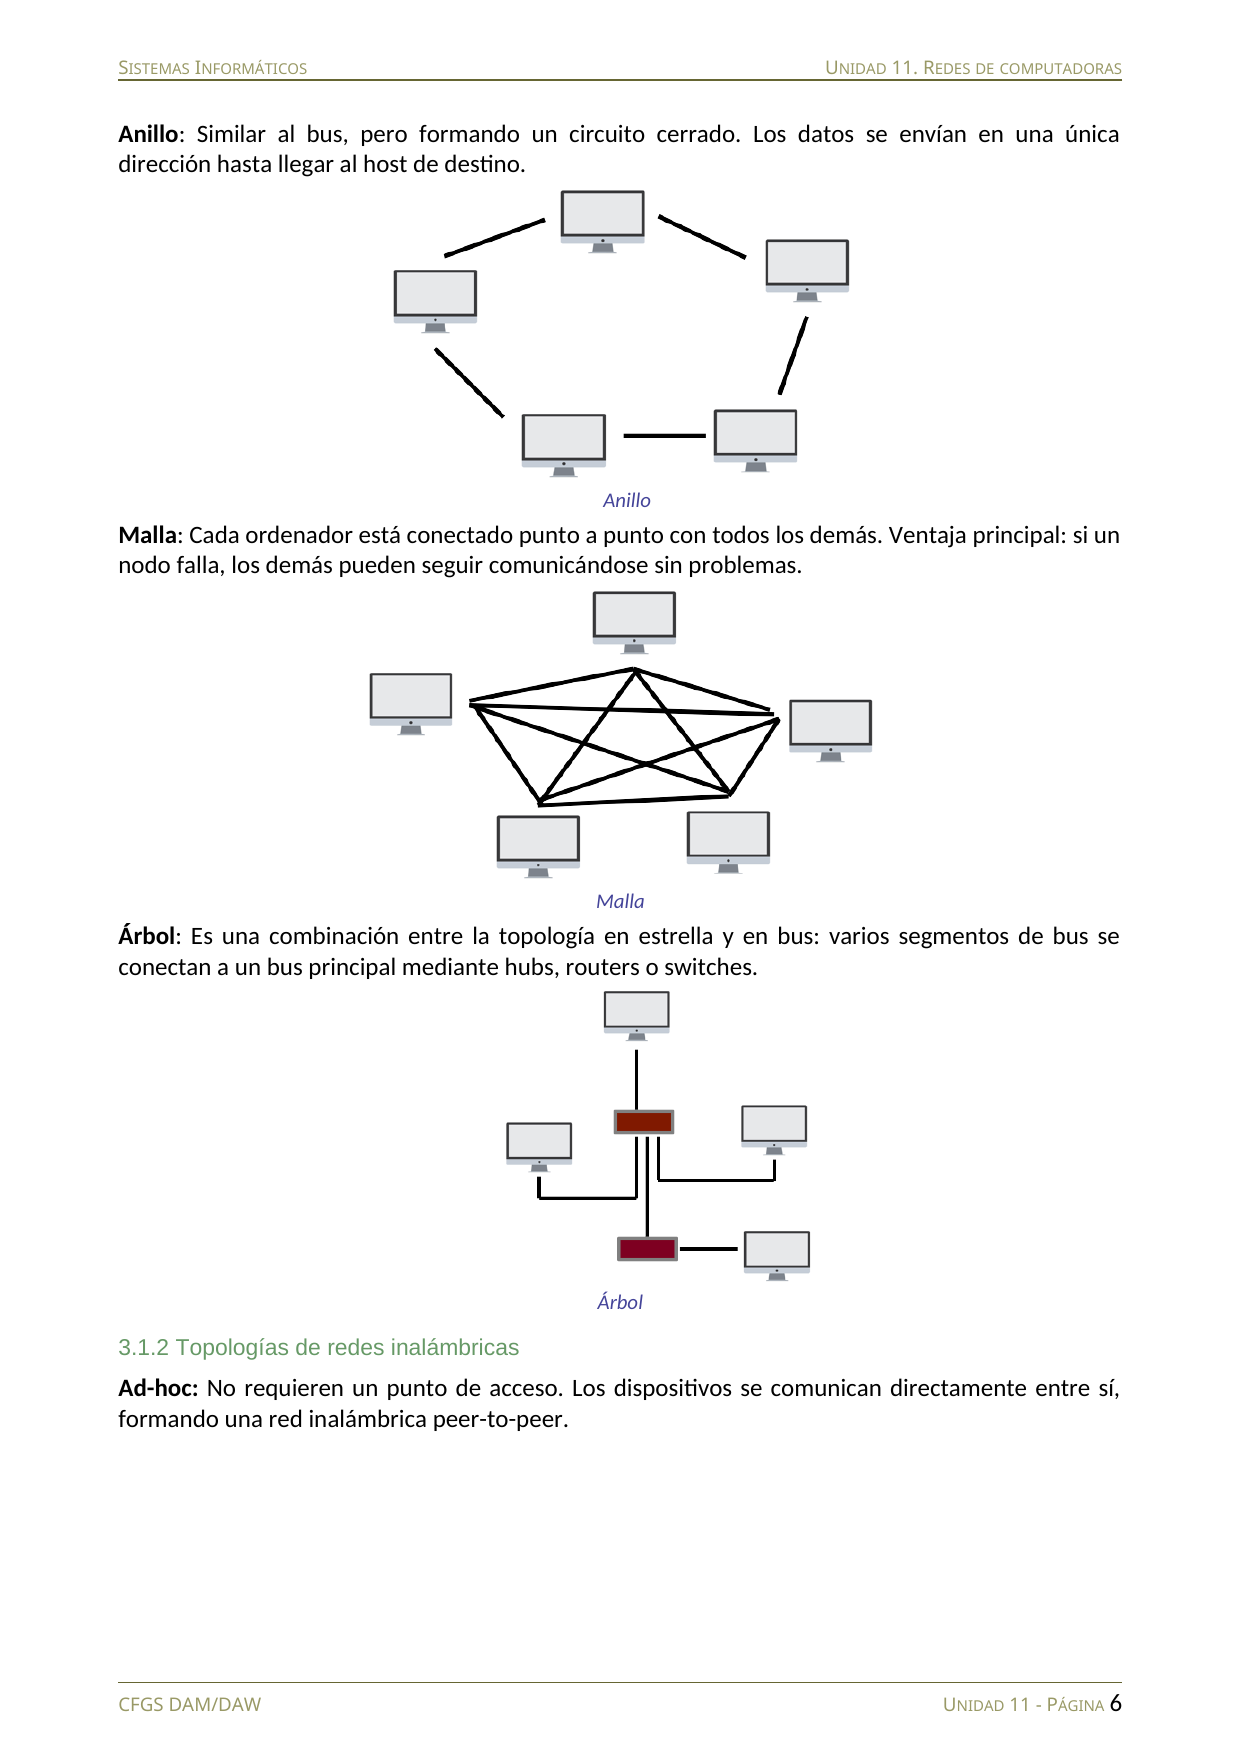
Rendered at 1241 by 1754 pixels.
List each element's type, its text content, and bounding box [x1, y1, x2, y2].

picture [388, 185, 853, 481]
text Malla: Cada ordenador está conectado punto a punto con todos los demás. Ventaja principal: si un nodo falla, los demás pueden seguir comunicándose sin problemas. [118, 519, 1122, 580]
text Anillo [118, 487, 1122, 513]
picture [502, 987, 813, 1284]
text Ad-hoc: No requieren un punto de acceso. Los dispositivos se comunican directamente entre sí, formando una red inalámbrica peer-to-peer. [118, 1373, 1122, 1434]
text Árbol [118, 1289, 1122, 1315]
picture [364, 586, 876, 882]
text Árbol: Es una combinación entre la topología en estrella y en bus: varios segmentos de bus se conectan a un bus principal mediante hubs, routers o switches. [118, 920, 1122, 981]
text Anillo: Similar al bus, pero formando un circuito cerrado. Los datos se envían en una única dirección hasta llegar al host de destino. [118, 118, 1122, 179]
text Malla [118, 888, 1122, 914]
subtitle 3.1.2 Topologías de redes inalámbricas [118, 1334, 1122, 1360]
